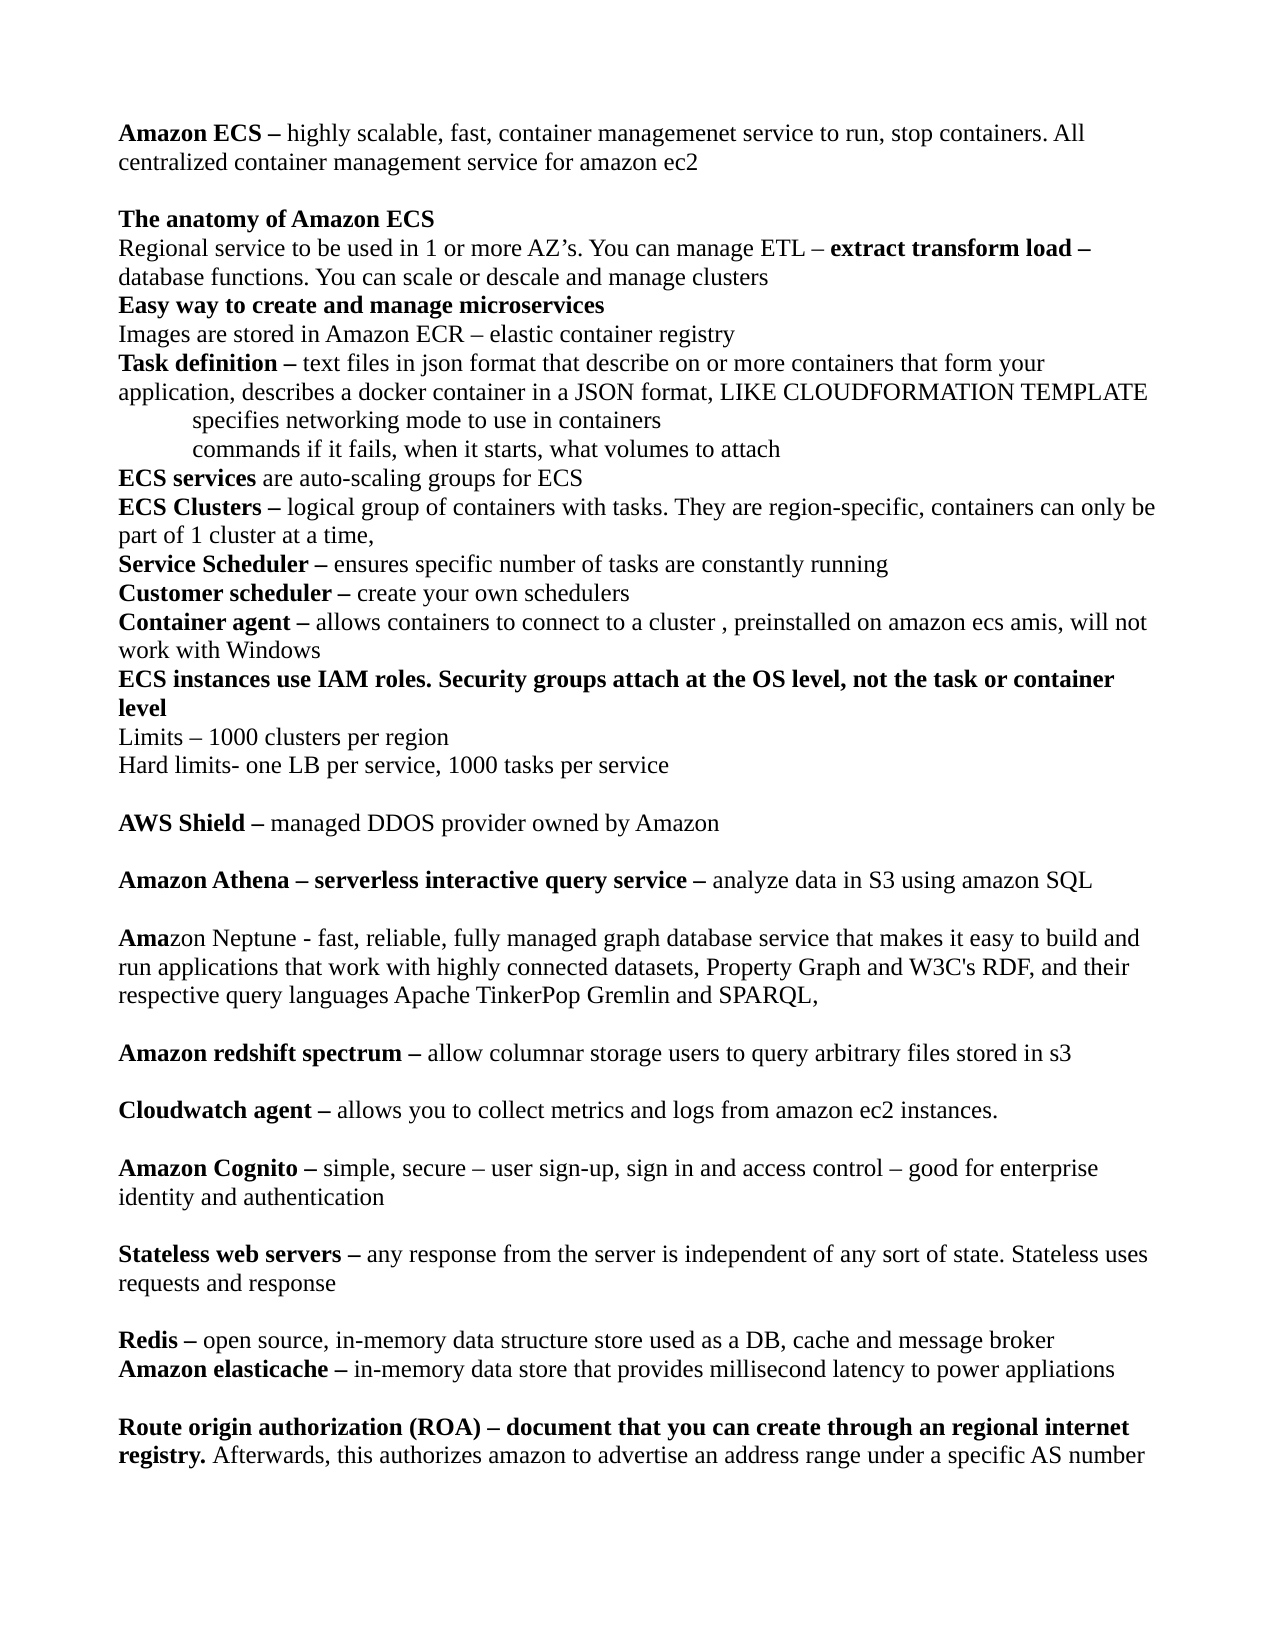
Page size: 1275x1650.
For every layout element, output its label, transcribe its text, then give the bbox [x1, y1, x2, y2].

text Customer scheduler – create your own schedulers [118, 578, 1157, 607]
text Service Scheduler – ensures specific number of tasks are constantly running [118, 549, 1157, 578]
text Limits – 1000 clusters per region [118, 722, 1157, 751]
text ECS Clusters – logical group of containers with tasks. They are region-specific, containers can only be part of 1 cluster at a time, [118, 492, 1157, 549]
text Cloudwatch agent – allows you to collect metrics and logs from amazon ec2 instances. [118, 1096, 1157, 1124]
text ECS instances use IAM roles. Security groups attach at the OS level, not the task or container level [118, 664, 1157, 722]
text Container agent – allows containers to connect to a cluster , preinstalled on amazon ecs amis, will not work with Windows [118, 607, 1157, 664]
text commands if it fails, when it starts, what volumes to attach [118, 434, 1157, 463]
text AWS Shield – managed DDOS provider owned by Amazon [118, 808, 1157, 837]
text The anatomy of Amazon ECS [118, 204, 1157, 233]
text specifies networking mode to use in containers [118, 406, 1157, 434]
text Amazon Athena – serverless interactive query service – analyze data in S3 using amazon SQL [118, 866, 1157, 894]
text Easy way to create and manage microservices [118, 291, 1157, 319]
text Task definition – text files in json format that describe on or more containers that form your application, describes a docker container in a JSON format, LIKE CLOUDFORMATION TEMPLATE [118, 348, 1157, 406]
text Stateless web servers – any response from the server is independent of any sort of state. Stateless uses requests and response [118, 1239, 1157, 1297]
text Route origin authorization (ROA) – document that you can create through an regional internet registry. Afterwards, this authorizes amazon to advertise an address range under a specific AS number [118, 1412, 1157, 1469]
text Amazon elasticache – in-memory data store that provides millisecond latency to power appliations [118, 1354, 1157, 1383]
text Amazon Neptune - fast, reliable, fully managed graph database service that makes it easy to build and run applications that work with highly connected datasets, Property Graph and W3C's RDF, and their respective query languages Apache TinkerPop Gremlin and SPARQL, [118, 923, 1157, 1009]
text Amazon ECS – highly scalable, fast, container managemenet service to run, stop containers. All centralized container management service for amazon ec2 [118, 118, 1157, 176]
text Amazon Cognito – simple, secure – user sign-up, sign in and access control – good for enterprise identity and authentication [118, 1153, 1157, 1211]
text Regional service to be used in 1 or more AZ’s. You can manage ETL – extract transform load – database functions. You can scale or descale and manage clusters [118, 233, 1157, 291]
text Redis – open source, in-memory data structure store used as a DB, cache and message broker [118, 1326, 1157, 1354]
text Amazon redshift spectrum – allow columnar storage users to query arbitrary files stored in s3 [118, 1038, 1157, 1067]
text ECS services are auto-scaling groups for ECS [118, 463, 1157, 492]
text Hard limits- one LB per service, 1000 tasks per service [118, 751, 1157, 779]
text Images are stored in Amazon ECR – elastic container registry [118, 319, 1157, 348]
